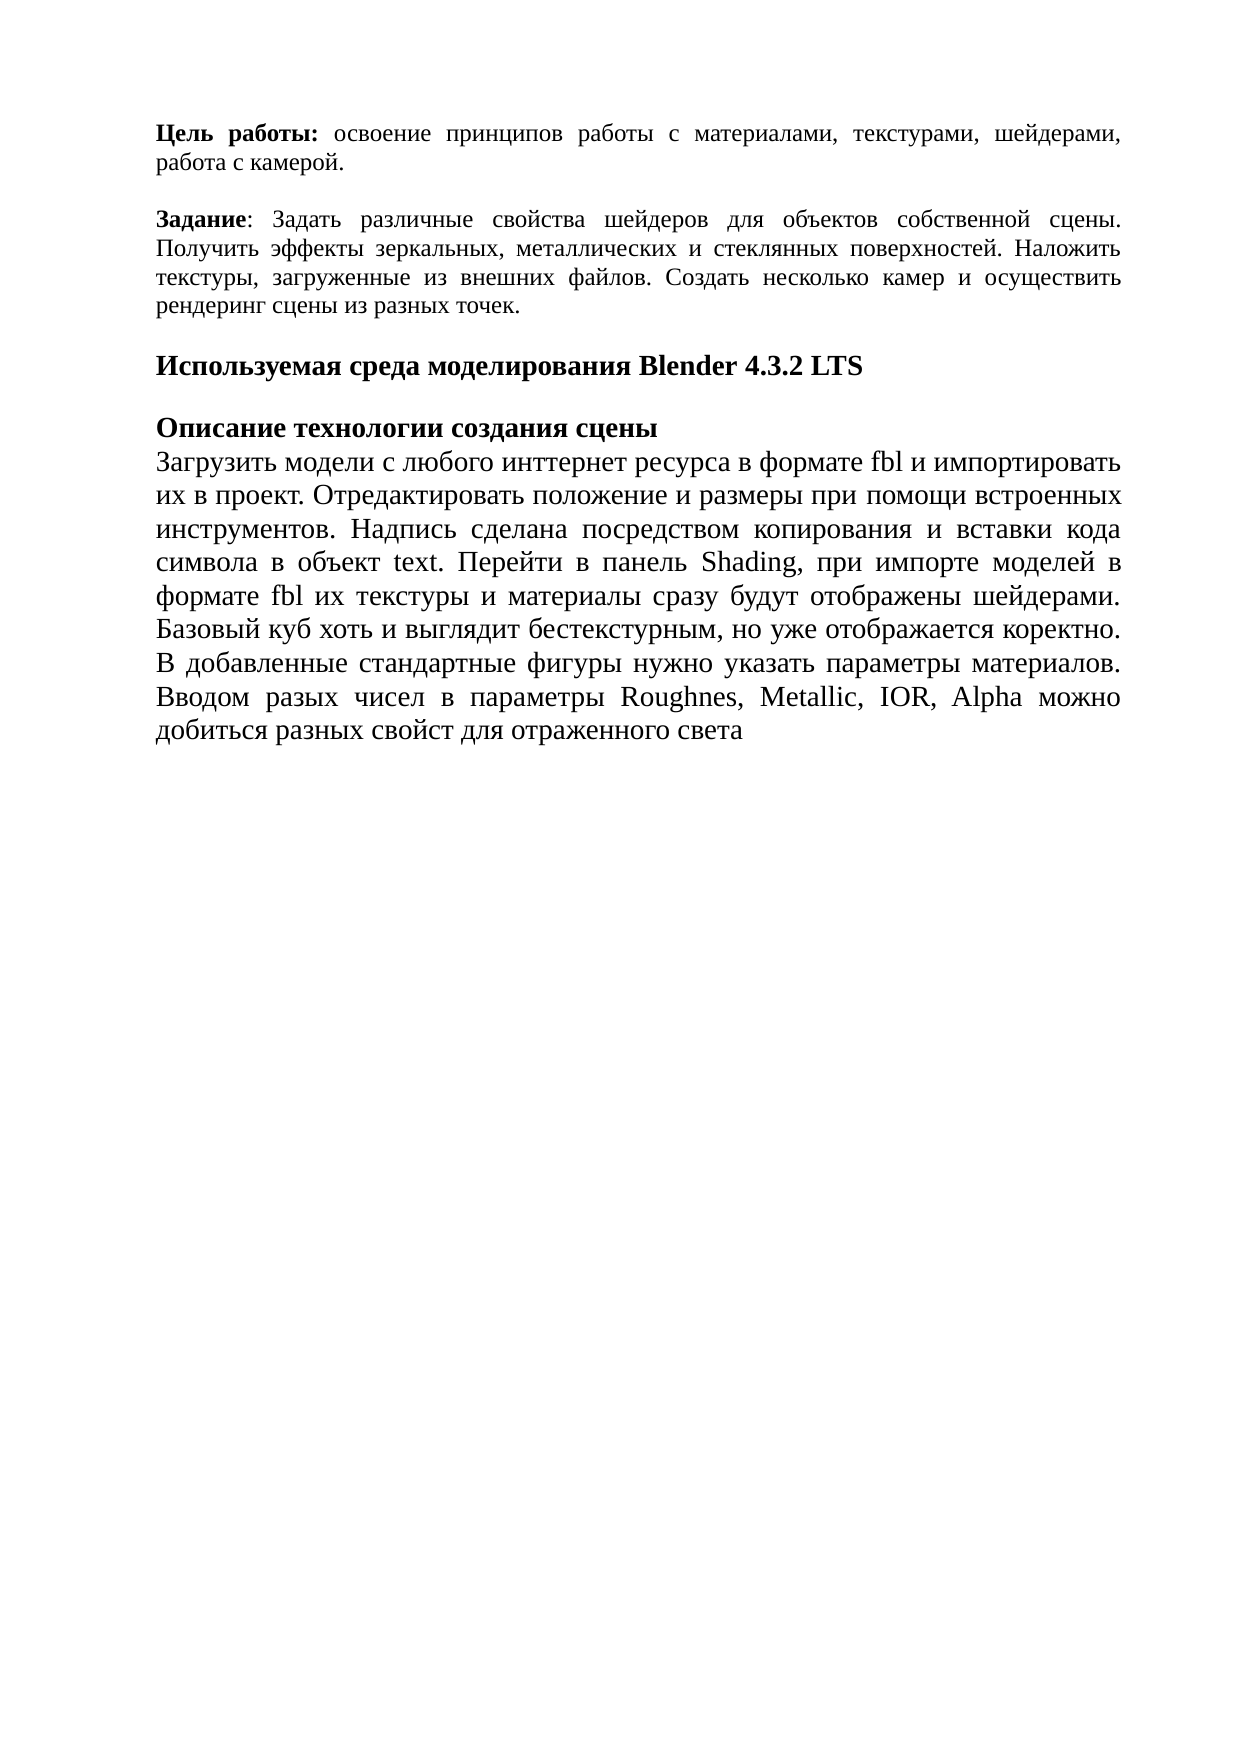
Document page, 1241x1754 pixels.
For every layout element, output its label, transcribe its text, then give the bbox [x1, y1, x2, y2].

text Используемая среда моделирования Blender 4.3.2 LTS [156, 348, 1122, 382]
text Цель работы: освоение принципов работы с материалами, текстурами, шейдерами, работа с камерой. [156, 118, 1122, 176]
text Загрузить модели с любого инттернет ресурса в формате fbl и импортировать их в проект. Отредактировать положение и размеры при помощи встроенных инструментов. Надпись сделана посредством копирования и вставки кода символа в объект text. Перейти в панель Shading, при импорте моделей в формате fbl их текстуры и материалы сразу будут отображены шейдерами. Базовый куб хоть и выглядит бестекстурным, но уже отображается коректно. В добавленные стандартные фигуры нужно указать параметры материалов. Вводом разых чисел в параметры Roughnes, Metallic, IOR, Alpha можно добиться разных свойст для отраженного света [156, 444, 1122, 746]
text Задание: Задать различные свойства шейдеров для объектов собственной сцены. Получить эффекты зеркальных, металлических и стеклянных поверхностей. Наложить текстуры, загруженные из внешних файлов. Создать несколько камер и осуществить рендеринг сцены из разных точек. [156, 204, 1122, 319]
text Описание технологии создания сцены [156, 410, 1122, 444]
